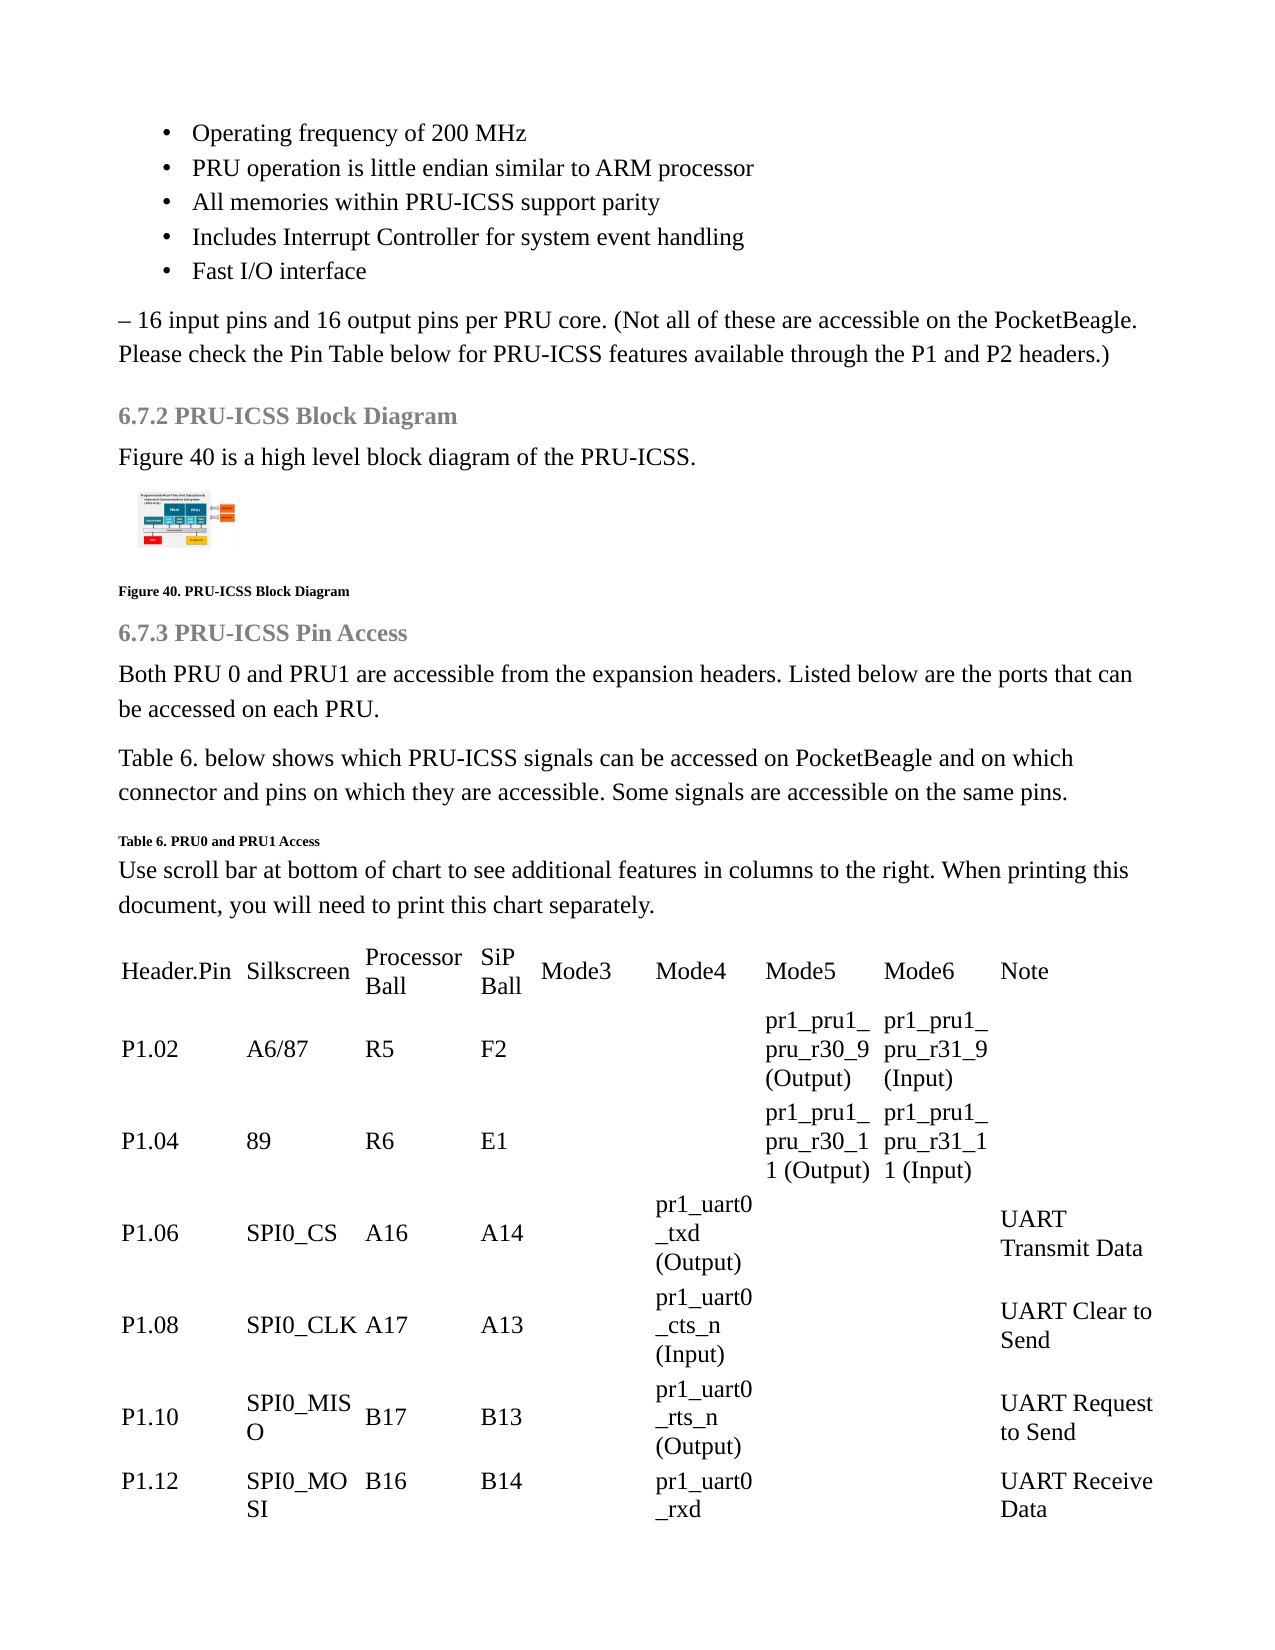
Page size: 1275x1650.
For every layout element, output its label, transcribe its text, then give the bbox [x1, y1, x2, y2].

table_cell P1.08 [118, 1279, 243, 1371]
table_cell UART Clear to Send [997, 1279, 1157, 1371]
table_cell A13 [478, 1279, 538, 1371]
table_cell B13 [478, 1371, 538, 1463]
table_header Mode5 [762, 939, 881, 1002]
table_cell A6/87 [243, 1003, 362, 1094]
text – 16 input pins and 16 output pins per PRU core. (Not all of these are accessible on the PocketBeagle. Please check the Pin Table below for PRU-ICSS features available through the P1 and P2 headers.) [118, 305, 1157, 368]
table_cell A16 [362, 1187, 477, 1279]
table_cell 89 [243, 1095, 362, 1187]
subtitle 6.7.2 PRU-ICSS Block Diagram [118, 401, 1157, 430]
table_header Mode3 [538, 939, 652, 1002]
table_header Processor Ball [362, 939, 477, 1002]
table_header Mode6 [881, 939, 997, 1002]
list Fast I/O interface [162, 256, 1157, 285]
table_cell SPI0_CLK [243, 1279, 362, 1371]
list All memories within PRU-ICSS support parity [162, 187, 1157, 216]
table_header Note [997, 939, 1157, 1002]
table_cell [653, 1003, 762, 1094]
text Figure 40 is a high level block diagram of the PRU-ICSS. [118, 442, 1157, 471]
table_cell E1 [478, 1095, 538, 1187]
table_header Header.Pin [118, 939, 243, 1002]
table_cell [881, 1279, 997, 1371]
table_cell [538, 1463, 652, 1526]
list Operating frequency of 200 MHz [162, 118, 1157, 147]
table_cell pr1_uart0_rts_n (Output) [653, 1371, 762, 1463]
table_cell pr1_pru1_pru_r31_9 (Input) [881, 1003, 997, 1094]
table_cell B17 [362, 1371, 477, 1463]
table_cell pr1_uart0_txd (Output) [653, 1187, 762, 1279]
table_cell B16 [362, 1463, 477, 1526]
subtitle 6.7.3 PRU-ICSS Pin Access [118, 618, 1157, 647]
table_cell R6 [362, 1095, 477, 1187]
table_cell [997, 1095, 1157, 1187]
table_cell [538, 1187, 652, 1279]
table_cell A17 [362, 1279, 477, 1371]
table_cell [762, 1371, 881, 1463]
table_cell SPI0_CS [243, 1187, 362, 1279]
table_header SiP Ball [478, 939, 538, 1002]
table_cell R5 [362, 1003, 477, 1094]
table_header Mode4 [653, 939, 762, 1002]
table_cell [881, 1463, 997, 1526]
table_cell SPI0_MOSI [243, 1463, 362, 1526]
list Includes Interrupt Controller for system event handling [162, 222, 1157, 250]
table_cell UART Request to Send [997, 1371, 1157, 1463]
text Both PRU 0 and PRU1 are accessible from the expansion headers. Listed below are the ports that can be accessed on each PRU. [118, 659, 1157, 722]
table_cell UART Receive Data [997, 1463, 1157, 1526]
text Use scroll bar at bottom of chart to see additional features in columns to the right. When printing this document, you will need to print this chart separately. [118, 856, 1157, 919]
table_cell P1.10 [118, 1371, 243, 1463]
table_cell [538, 1371, 652, 1463]
table_cell F2 [478, 1003, 538, 1094]
table_cell SPI0_MISO [243, 1371, 362, 1463]
table_cell [538, 1095, 652, 1187]
table_cell pr1_pru1_pru_r30_11 (Output) [762, 1095, 881, 1187]
subtitle Table 6. PRU0 and PRU1 Access [118, 832, 1157, 849]
table_cell UART Transmit Data [997, 1187, 1157, 1279]
list PRU operation is little endian similar to ARM processor [162, 153, 1157, 181]
table_cell P1.06 [118, 1187, 243, 1279]
table_cell [653, 1095, 762, 1187]
table_cell B14 [478, 1463, 538, 1526]
table_header Silkscreen [243, 939, 362, 1002]
text Table 6. below shows which PRU-ICSS signals can be accessed on PocketBeagle and on which connector and pins on which they are accessible. Some signals are accessible on the same pins. [118, 743, 1157, 806]
table_cell pr1_pru1_pru_r30_9 (Output) [762, 1003, 881, 1094]
table_cell P1.12 [118, 1463, 243, 1526]
table_cell [881, 1187, 997, 1279]
table_cell [538, 1279, 652, 1371]
table_cell pr1_uart0_cts_n (Input) [653, 1279, 762, 1371]
table_cell [881, 1371, 997, 1463]
table_cell [997, 1003, 1157, 1094]
table_cell P1.02 [118, 1003, 243, 1094]
table_cell [762, 1187, 881, 1279]
table_cell [762, 1279, 881, 1371]
table_cell [538, 1003, 652, 1094]
table_cell A14 [478, 1187, 538, 1279]
table_cell P1.04 [118, 1095, 243, 1187]
table_cell pr1_uart0_rxd [653, 1463, 762, 1526]
table_cell pr1_pru1_pru_r31_11 (Input) [881, 1095, 997, 1187]
subtitle Figure 40. PRU-ICSS Block Diagram [118, 582, 1157, 599]
picture [118, 491, 237, 551]
table_cell [762, 1463, 881, 1526]
